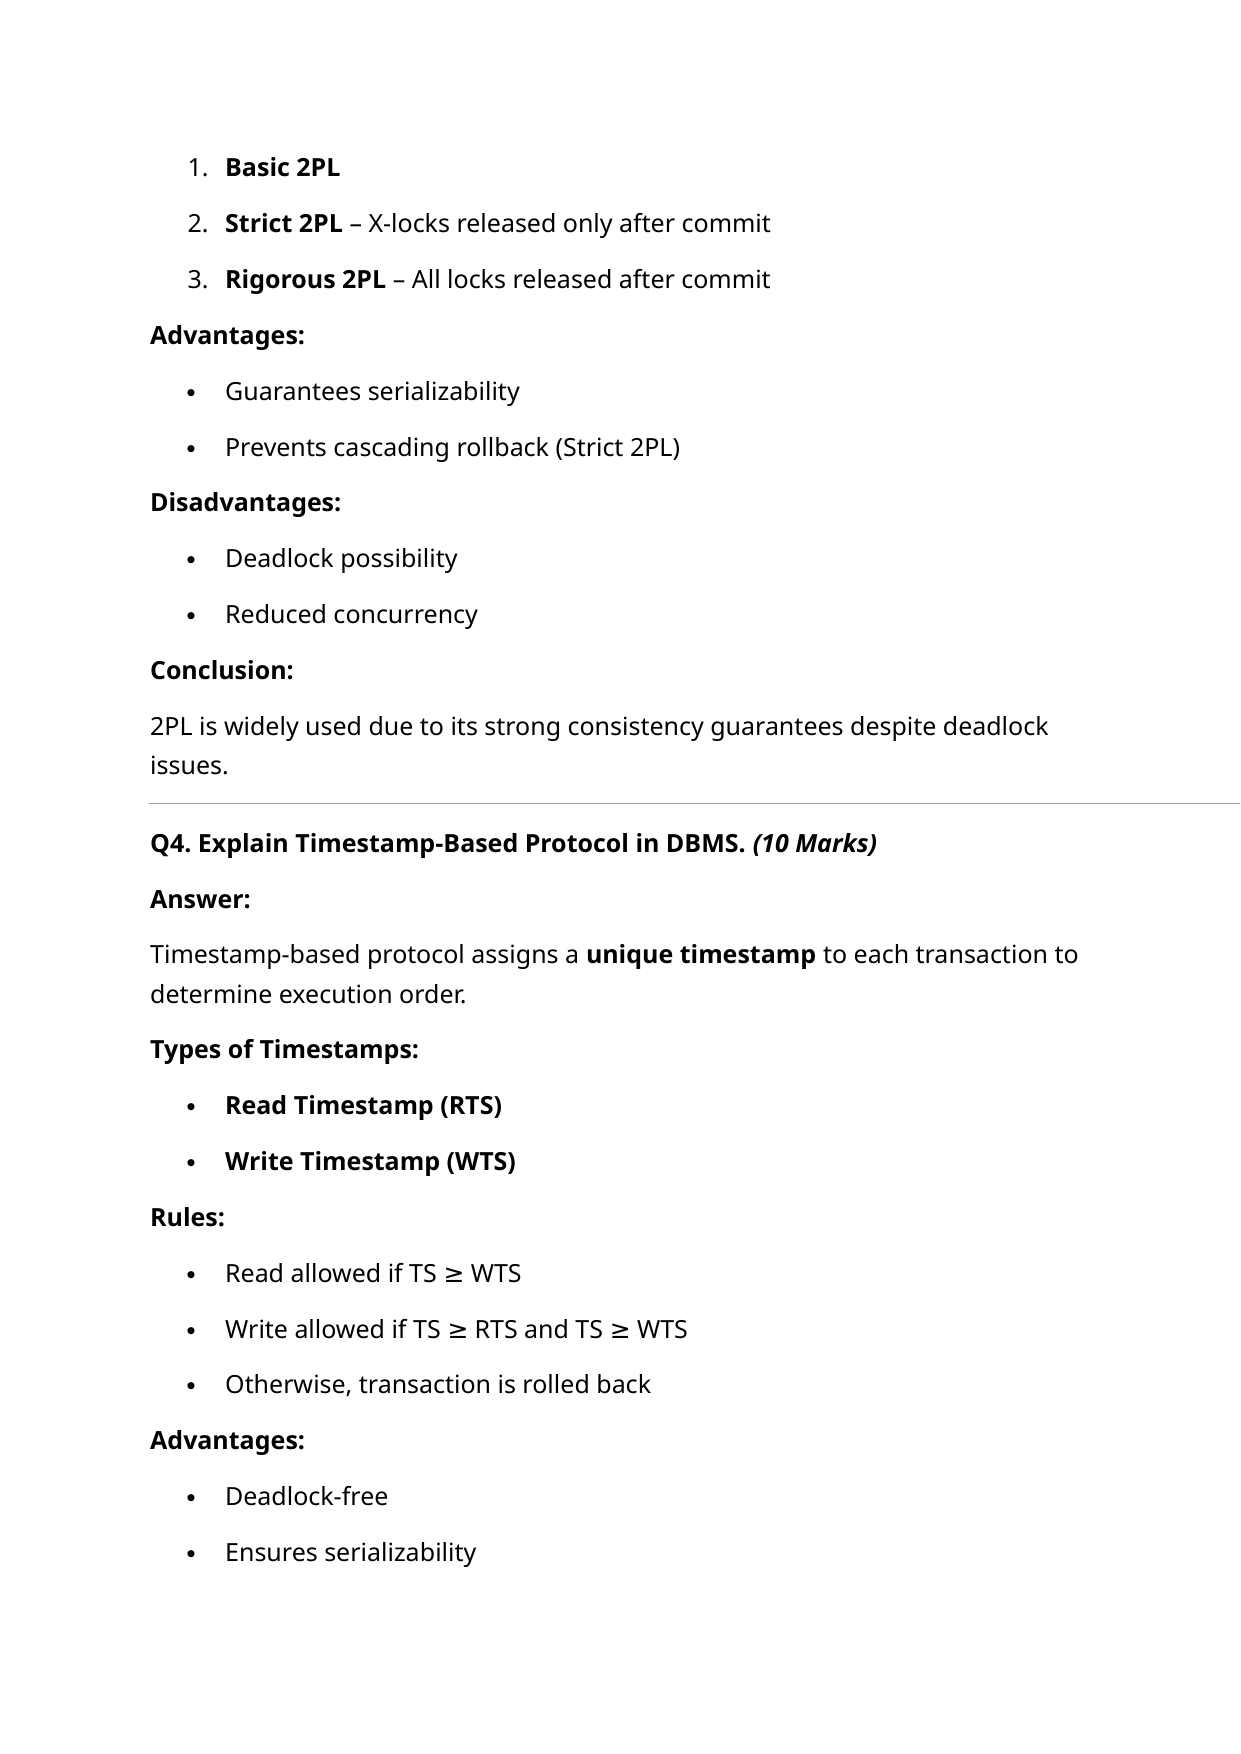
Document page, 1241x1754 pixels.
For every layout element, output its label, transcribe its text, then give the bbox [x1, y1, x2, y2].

list Prevents cascading rollback (Strict 2PL) [187, 429, 1090, 463]
text Conclusion: [150, 652, 1090, 687]
list Rigorous 2PL – All locks released after commit [187, 262, 1090, 296]
list Basic 2PL [187, 150, 1090, 184]
text Answer: [150, 881, 1090, 915]
list Write allowed if TS ≥ RTS and TS ≥ WTS [187, 1311, 1090, 1345]
list Deadlock-free [187, 1479, 1090, 1513]
list Guarantees serializability [187, 373, 1090, 407]
list Read allowed if TS ≥ WTS [187, 1255, 1090, 1289]
list Otherwise, transaction is rolled back [187, 1367, 1090, 1401]
text Advantages: [150, 317, 1090, 352]
text Disadvantages: [150, 485, 1090, 519]
text Types of Timestamps: [150, 1032, 1090, 1066]
list Reduced concurrency [187, 597, 1090, 631]
list Ensures serializability [187, 1534, 1090, 1569]
text Rules: [150, 1199, 1090, 1234]
text Advantages: [150, 1423, 1090, 1457]
text 2PL is widely used due to its strong consistency guarantees despite deadlock issues. [150, 708, 1090, 782]
list Read Timestamp (RTS) [187, 1088, 1090, 1122]
list Deadlock possibility [187, 541, 1090, 575]
list Strict 2PL – X-locks released only after commit [187, 206, 1090, 240]
text Q4. Explain Timestamp-Based Protocol in DBMS. (10 Marks) [150, 825, 1090, 859]
list Write Timestamp (WTS) [187, 1144, 1090, 1178]
text Timestamp-based protocol assigns a unique timestamp to each transaction to determine execution order. [150, 937, 1090, 1010]
